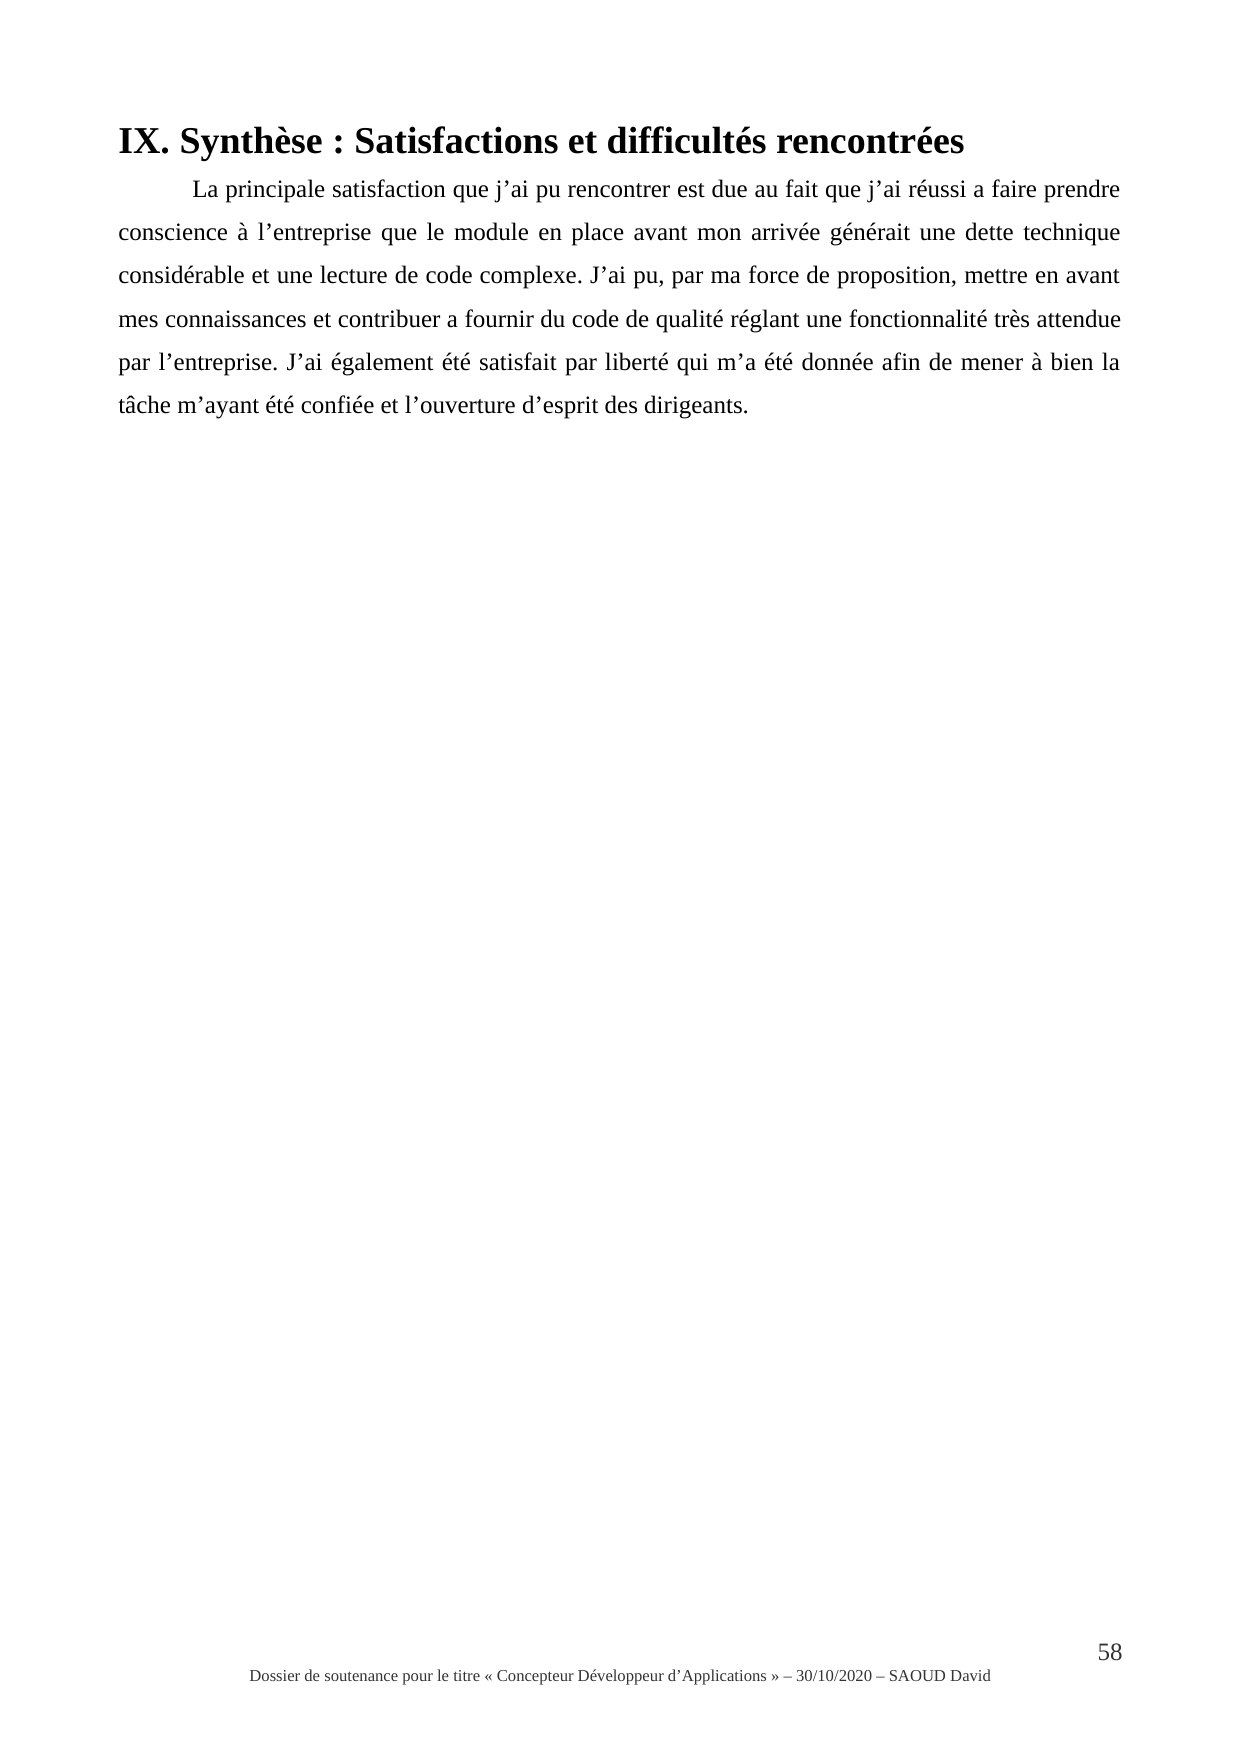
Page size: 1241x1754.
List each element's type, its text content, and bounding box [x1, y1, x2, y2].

text La principale satisfaction que j’ai pu rencontrer est due au fait que j’ai réussi a faire prendre conscience à l’entreprise que le module en place avant mon arrivée générait une dette technique considérable et une lecture de code complexe. J’ai pu, par ma force de proposition, mettre en avant mes connaissances et contribuer a fournir du code de qualité réglant une fonctionnalité très attendue par l’entreprise. J’ai également été satisfait par liberté qui m’a été donnée afin de mener à bien la tâche m’ayant été confiée et l’ouverture d’esprit des dirigeants. [118, 174, 1122, 419]
subtitle IX. Synthèse : Satisfactions et difficultés rencontrées [118, 118, 1122, 162]
